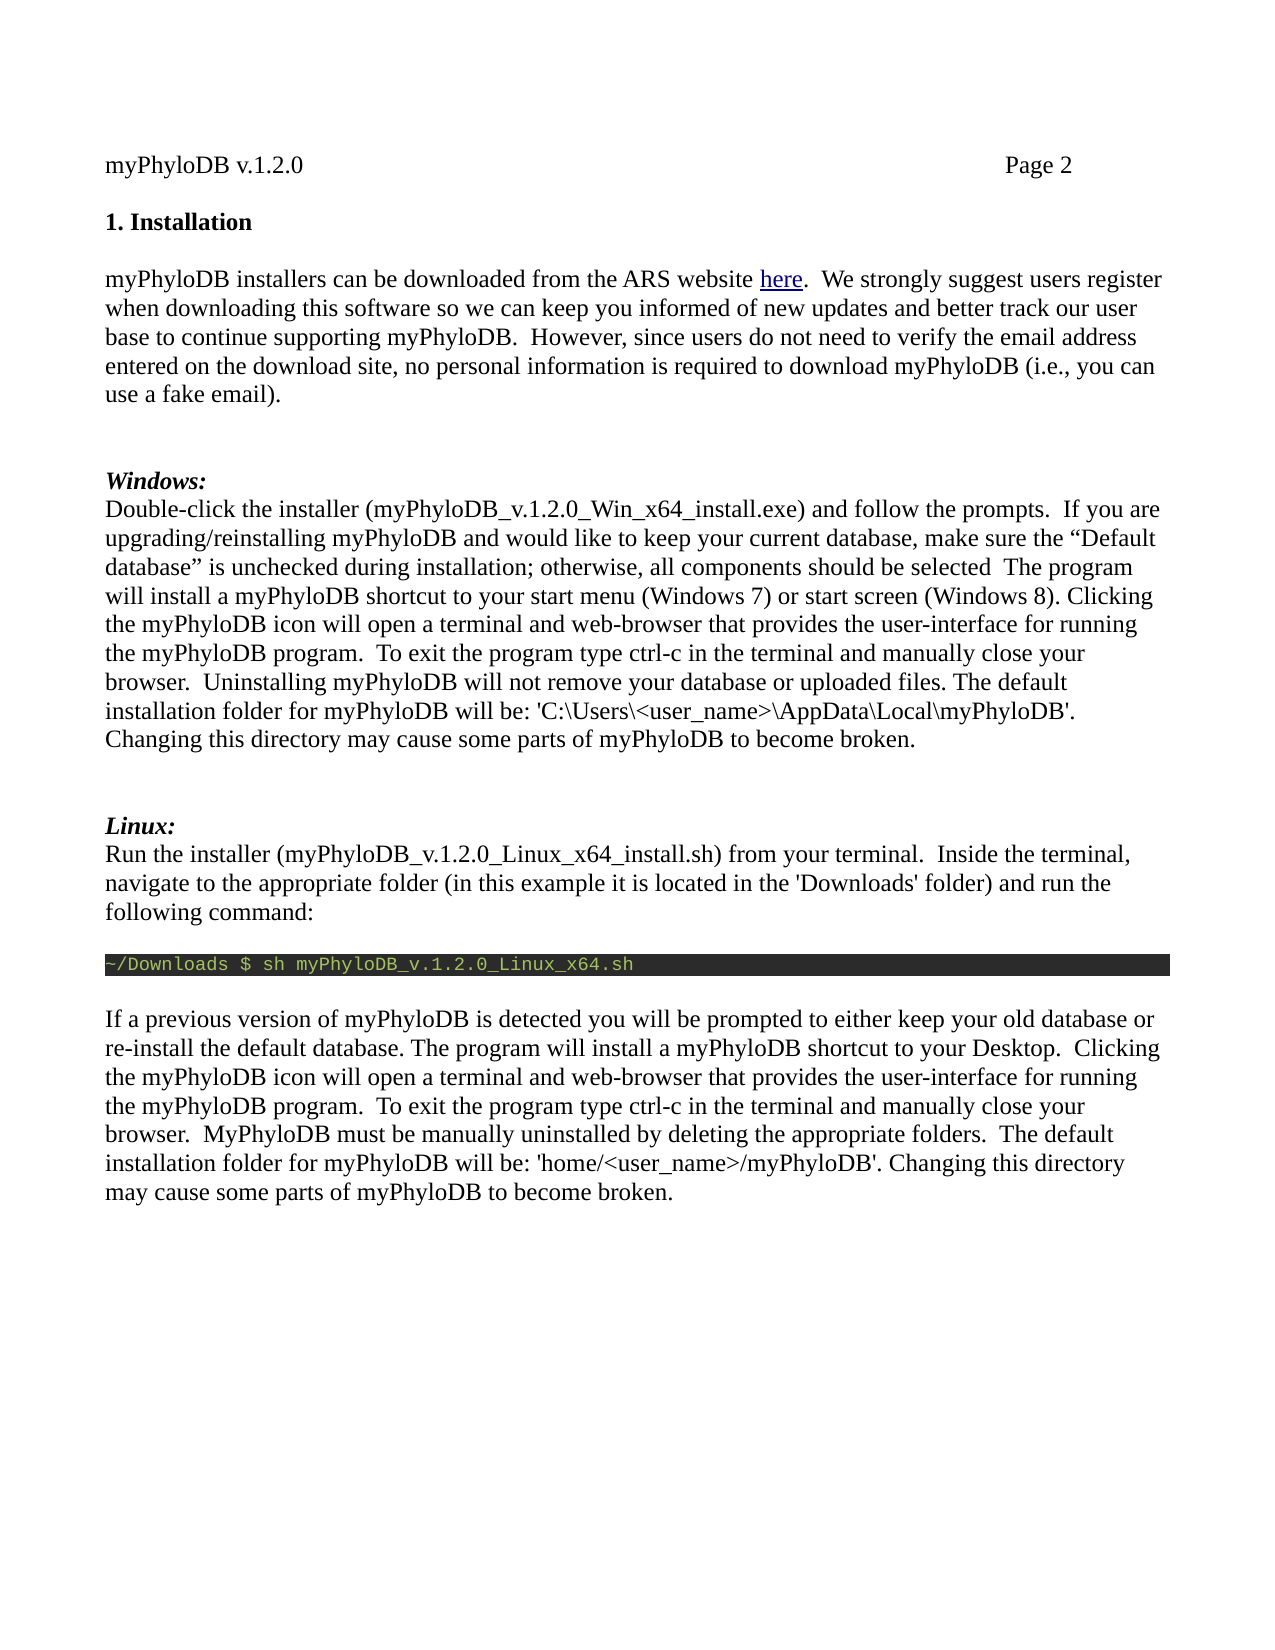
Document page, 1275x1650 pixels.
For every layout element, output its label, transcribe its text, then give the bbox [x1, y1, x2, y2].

text Double-click the installer (myPhyloDB_v.1.2.0_Win_x64_install.exe) and follow the prompts. If you are upgrading/reinstalling myPhyloDB and would like to keep your current database, make sure the “Default database” is unchecked during installation; otherwise, all components should be selected The program will install a myPhyloDB shortcut to your start menu (Windows 7) or start screen (Windows 8). Clicking the myPhyloDB icon will open a terminal and web-browser that provides the user-interface for running the myPhyloDB program. To exit the program type ctrl-c in the terminal and manually close your browser. Uninstalling myPhyloDB will not remove your database or uploaded files. The default installation folder for myPhyloDB will be: 'C:\Users\<user_name>\AppData\Local\myPhyloDB'. Changing this directory may cause some parts of myPhyloDB to become broken. [105, 494, 1170, 753]
text Linux: [105, 811, 1170, 839]
text ~/Downloads $ sh myPhyloDB_v.1.2.0_Linux_x64.sh [105, 954, 1170, 976]
text myPhyloDB installers can be downloaded from the ARS website here. We strongly suggest users register when downloading this software so we can keep you informed of new updates and better track our user base to continue supporting myPhyloDB. However, since users do not need to verify the email address entered on the download site, no personal information is required to download myPhyloDB (i.e., you can use a fake email). [105, 264, 1170, 408]
text If a previous version of myPhyloDB is detected you will be prompted to either keep your old database or re-install the default database. The program will install a myPhyloDB shortcut to your Desktop. Clicking the myPhyloDB icon will open a terminal and web-browser that provides the user-interface for running the myPhyloDB program. To exit the program type ctrl-c in the terminal and manually close your browser. MyPhyloDB must be manually uninstalled by deleting the appropriate folders. The default installation folder for myPhyloDB will be: 'home/<user_name>/myPhyloDB'. Changing this directory may cause some parts of myPhyloDB to become broken. [105, 1004, 1170, 1206]
text Run the installer (myPhyloDB_v.1.2.0_Linux_x64_install.sh) from your terminal. Inside the terminal, navigate to the appropriate folder (in this example it is located in the 'Downloads' folder) and run the following command: [105, 839, 1170, 926]
text 1. Installation [105, 207, 1170, 236]
text Windows: [105, 466, 1170, 494]
